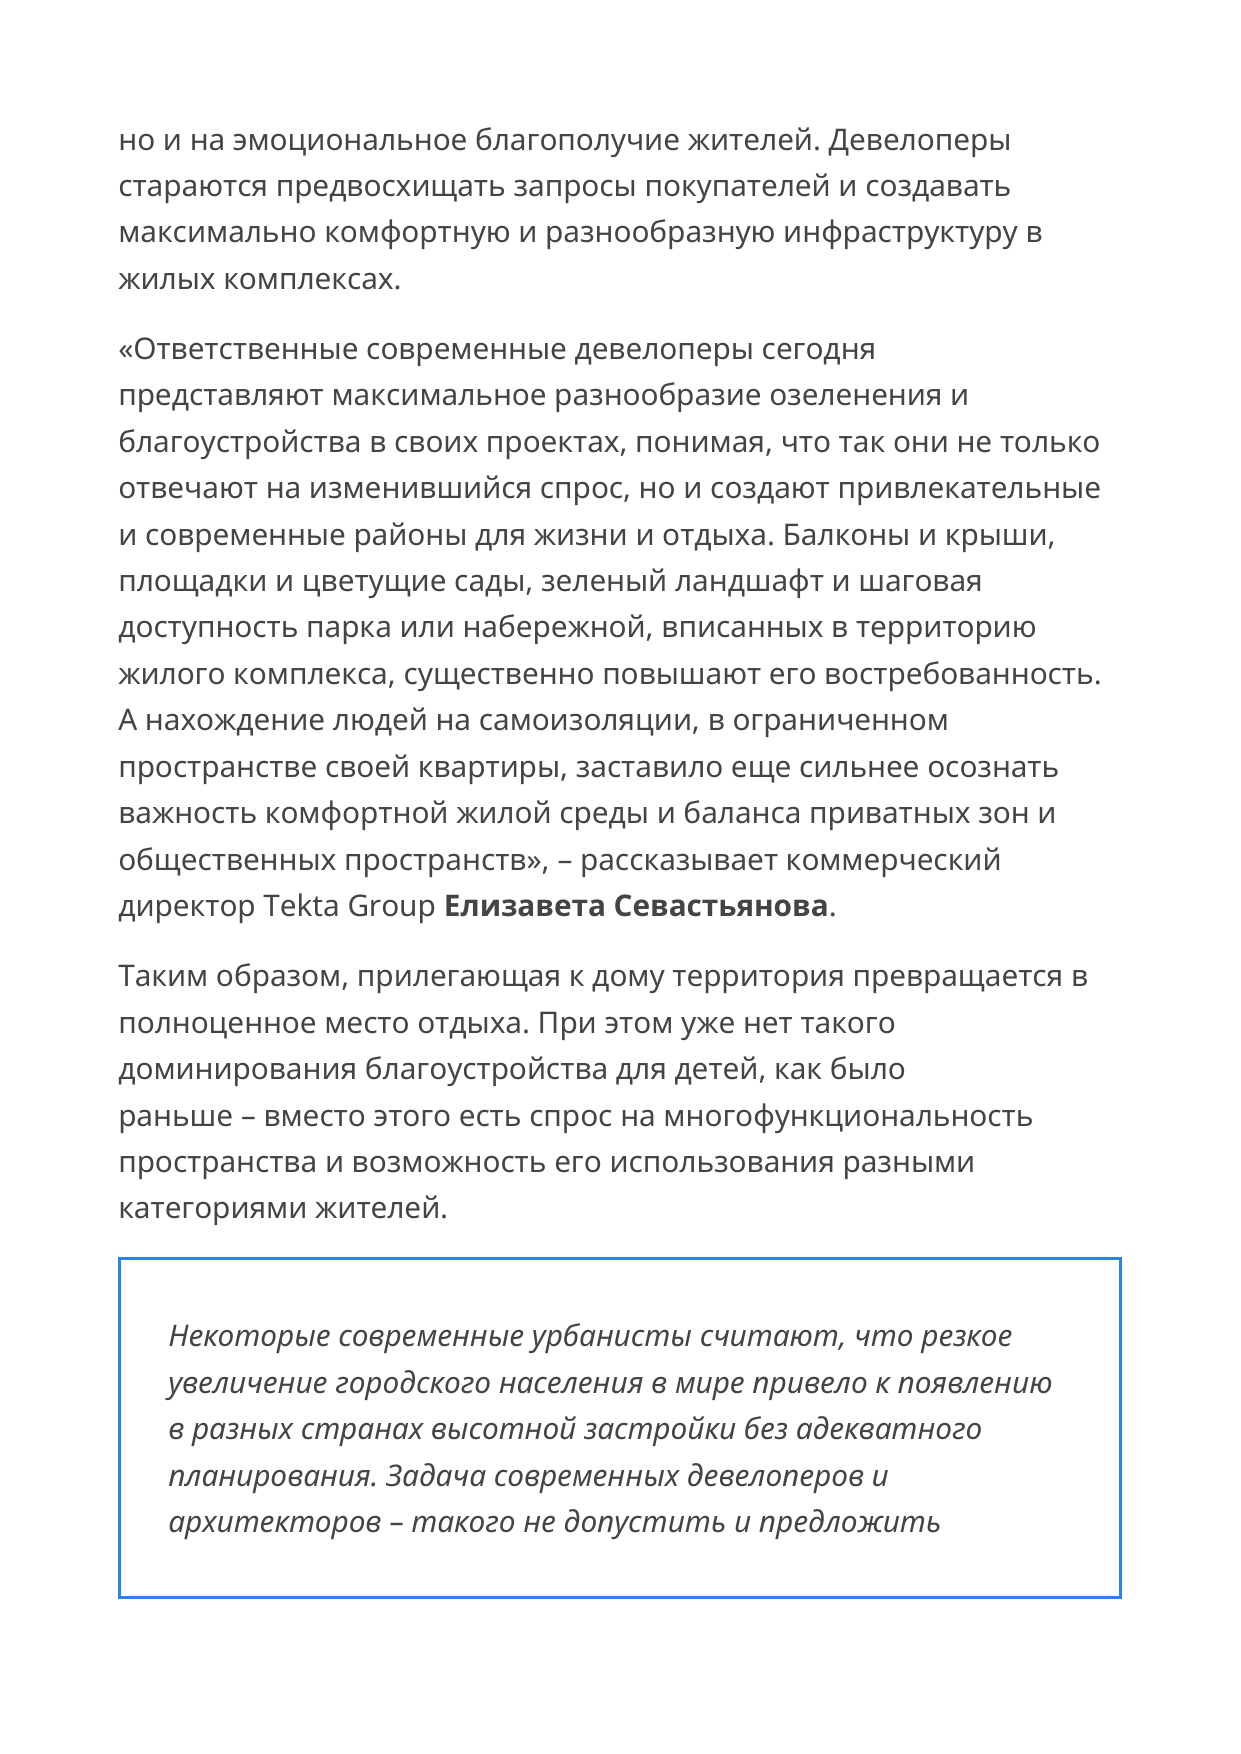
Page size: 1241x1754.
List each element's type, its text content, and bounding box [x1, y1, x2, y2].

text Некоторые современные урбанисты считают, что резкое увеличение городского населения в мире привело к появлению в разных странах высотной застройки без адекватного планирования. Задача современных девелоперов и архитекторов – такого не допустить и предложить [121, 1260, 1119, 1596]
text Таким образом, прилегающая к дому территория превращается в полноценное место отдыха. При этом уже нет такого доминирования благоустройства для детей, как было раньше – вместо этого есть спрос на многофункциональность пространства и возможность его использования разными категориями жителей. [118, 955, 1122, 1227]
text «Ответственные современные девелоперы сегодня представляют максимальное разнообразие озеленения и благоустройства в своих проектах, понимая, что так они не только отвечают на изменившийся спрос, но и создают привлекательные и современные районы для жизни и отдыха. Балконы и крыши, площадки и цветущие сады, зеленый ландшафт и шаговая доступность парка или набережной, вписанных в территорию жилого комплекса, существенно повышают его востребованность. А нахождение людей на самоизоляции, в ограниченном пространстве своей квартиры, заставило еще сильнее осознать важность комфортной жилой среды и баланса приватных зон и общественных пространств», – рассказывает коммерческий директор Tekta Group Елизавета Севастьянова. [118, 327, 1122, 925]
text но и на эмоциональное благополучие жителей. Девелоперы стараются предвосхищать запросы покупателей и создавать максимально комфортную и разнообразную инфраструктуру в жилых комплексах. [118, 118, 1122, 298]
